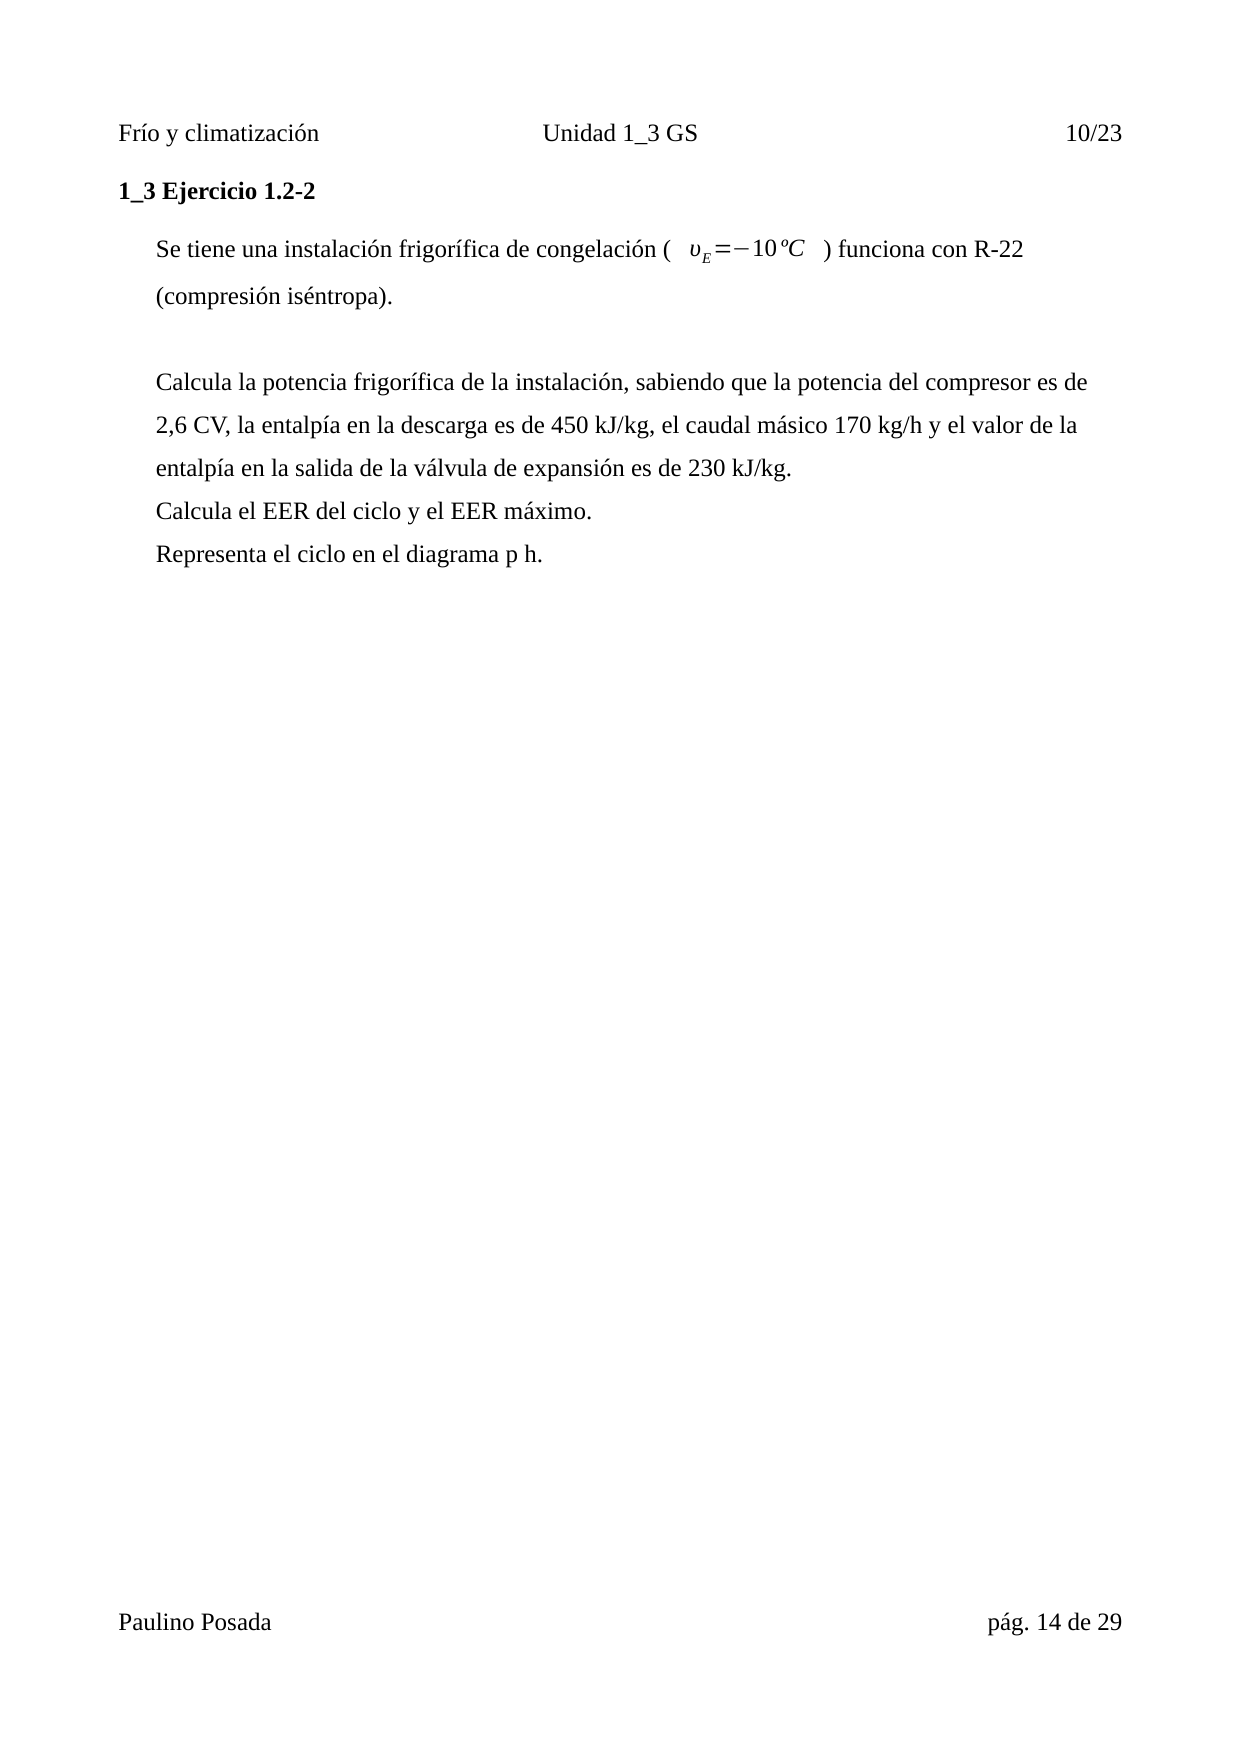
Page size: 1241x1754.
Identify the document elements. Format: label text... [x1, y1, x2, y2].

text Se tiene una instalación frigorífica de congelación () funciona con R-22 (compresión iséntropa). [156, 234, 1122, 309]
text 1_3 Ejercicio 1.2-2 [118, 176, 1122, 205]
text Calcula el EER del ciclo y el EER máximo. [156, 496, 1122, 525]
text Calcula la potencia frigorífica de la instalación, sabiendo que la potencia del compresor es de 2,6 CV, la entalpía en la descarga es de 450 kJ/kg, el caudal másico 170 kg/h y el valor de la entalpía en la salida de la válvula de expansión es de 230 kJ/kg. [156, 367, 1122, 482]
text Representa el ciclo en el diagrama p h. [156, 539, 1122, 568]
